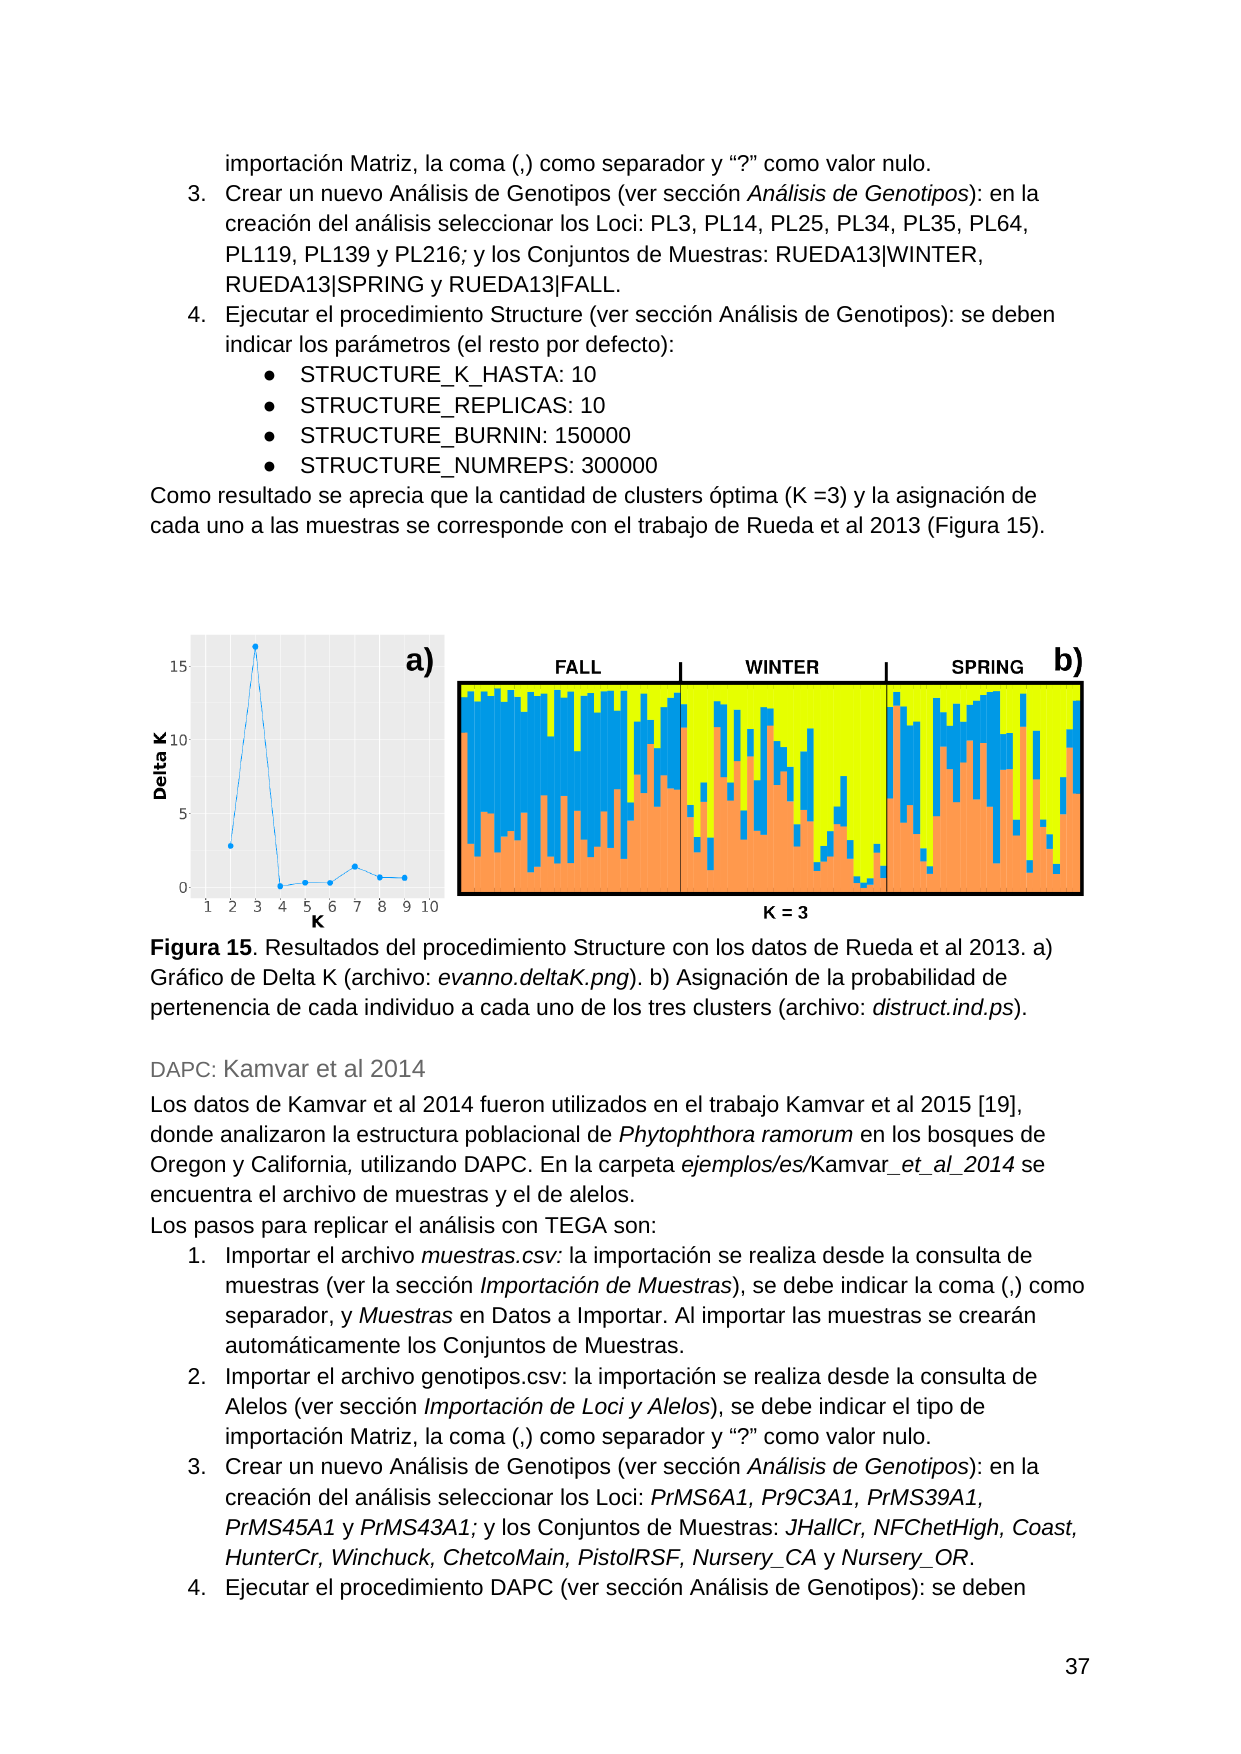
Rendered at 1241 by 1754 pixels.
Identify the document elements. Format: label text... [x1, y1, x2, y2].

subtitle DAPC: Kamvar et al 2014 [150, 1054, 1090, 1082]
list importación Matriz, la coma (,) como separador y “?” como valor nulo. [187, 150, 1090, 176]
list Ejecutar el procedimiento Structure (ver sección Análisis de Genotipos): se deben indicar los parámetros (el resto por defecto): [187, 301, 1090, 358]
list STRUCTURE_NUMREPS: 300000 [262, 452, 1090, 478]
list Crear un nuevo Análisis de Genotipos (ver sección Análisis de Genotipos): en la creación del análisis seleccionar los Loci: PL3, PL14, PL25, PL34, PL35, PL64, PL119, PL139 y PL216; y los Conjuntos de Muestras: RUEDA13|WINTER, RUEDA13|SPRING y RUEDA13|FALL. [187, 180, 1090, 297]
text Figura 15. Resultados del procedimiento Structure con los datos de Rueda et al 2013. a) Gráfico de Delta K (archivo: evanno.deltaK.png). b) Asignación de la probabilidad de pertenencia de cada individuo a cada uno de los tres clusters (archivo: distruct.ind.ps). [150, 934, 1090, 1021]
picture [150, 632, 1091, 930]
list Ejecutar el procedimiento DAPC (ver sección Análisis de Genotipos): se deben [187, 1574, 1090, 1600]
text Los datos de Kamvar et al 2014 fueron utilizados en el trabajo Kamvar et al 2015 [19], donde analizaron la estructura poblacional de Phytophthora ramorum en los bosques de Oregon y California, utilizando DAPC. En la carpeta ejemplos/es/Kamvar_et_al_2014 se encuentra el archivo de muestras y el de alelos. [150, 1091, 1090, 1208]
list STRUCTURE_BURNIN: 150000 [262, 422, 1090, 448]
list Importar el archivo muestras.csv: la importación se realiza desde la consulta de muestras (ver la sección Importación de Muestras), se debe indicar la coma (,) como separador, y Muestras en Datos a Importar. Al importar las muestras se crearán automáticamente los Conjuntos de Muestras. [187, 1242, 1090, 1359]
text Los pasos para replicar el análisis con TEGA son: [150, 1212, 1090, 1238]
list Crear un nuevo Análisis de Genotipos (ver sección Análisis de Genotipos): en la creación del análisis seleccionar los Loci: PrMS6A1, Pr9C3A1, PrMS39A1, PrMS45A1 y PrMS43A1; y los Conjuntos de Muestras: JHallCr, NFChetHigh, Coast, HunterCr, Winchuck, ChetcoMain, PistolRSF, Nursery_CA y Nursery_OR. [187, 1453, 1090, 1570]
text Como resultado se aprecia que la cantidad de clusters óptima (K =3) y la asignación de cada uno a las muestras se corresponde con el trabajo de Rueda et al 2013 (Figura 15). [150, 482, 1090, 539]
list STRUCTURE_K_HASTA: 10 [262, 361, 1090, 388]
list STRUCTURE_REPLICAS: 10 [262, 392, 1090, 418]
list Importar el archivo genotipos.csv: la importación se realiza desde la consulta de Alelos (ver sección Importación de Loci y Alelos), se debe indicar el tipo de importación Matriz, la coma (,) como separador y “?” como valor nulo. [187, 1363, 1090, 1449]
